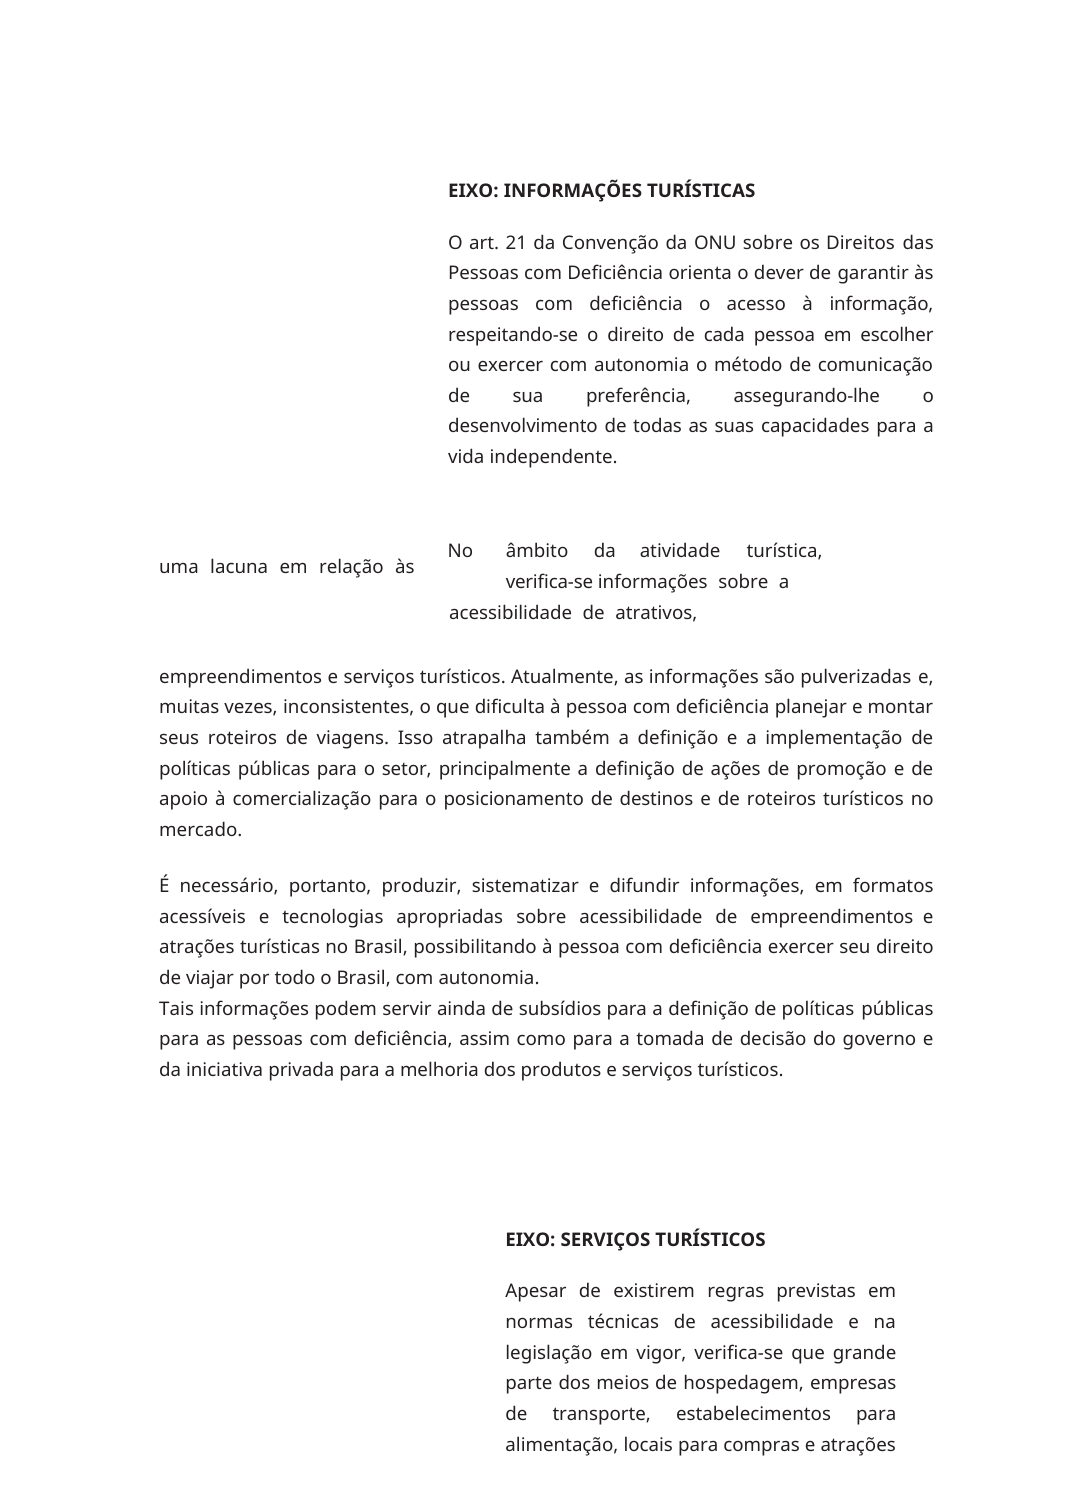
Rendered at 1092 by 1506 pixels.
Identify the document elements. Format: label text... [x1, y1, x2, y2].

text No âmbito da atividade turística, verifica-se informações sobre a acessibilidade de atrativos, [447, 538, 896, 624]
text uma lacuna em relação às [159, 554, 435, 579]
text EIXO: SERVIÇOS TURÍSTICOS [505, 1227, 986, 1252]
text É necessário, portanto, produzir, sistematizar e difundir informações, em formatos acessíveis e tecnologias apropriadas sobre acessibilidade de empreendimentos e atrações turísticas no Brasil, possibilitando à pessoa com deficiência exercer seu direito de viajar por todo o Brasil, com autonomia. [159, 872, 933, 990]
text empreendimentos e serviços turísticos. Atualmente, as informações são pulverizadas e, muitas vezes, inconsistentes, o que dificulta à pessoa com deficiência planejar e montar seus roteiros de viagens. Isso atrapalha também a definição e a implementação de políticas públicas para o setor, principalmente a definição de ações de promoção e de apoio à comercialização para o posicionamento de destinos e de roteiros turísticos no mercado. [159, 663, 933, 842]
text Apesar de existirem regras previstas em normas técnicas de acessibilidade e na legislação em vigor, verifica-se que grande parte dos meios de hospedagem, empresas de transporte, estabelecimentos para alimentação, locais para compras e atrações turísticas não são acessíveis e não estão preparados para receber pessoas com deficiência. [505, 1278, 896, 1456]
text O art. 21 da Convenção da ONU sobre os Direitos das Pessoas com Deficiência orienta o dever de garantir às pessoas com deficiência o acesso à informação, respeitando-se o direito de cada pessoa em escolher ou exercer com autonomia o método de comunicação de sua preferência, assegurando-lhe o desenvolvimento de todas as suas capacidades para a vida independente. [448, 229, 933, 469]
text Serviços Turísticos [255, 1269, 395, 1340]
text Tais informações podem servir ainda de subsídios para a definição de políticas públicas para as pessoas com deficiência, assim como para a tomada de decisão do governo e da iniciativa privada para a melhoria dos produtos e serviços turísticos. [159, 995, 933, 1082]
text EIXO: INFORMAÇÕES TURÍSTICAS [448, 178, 1023, 203]
